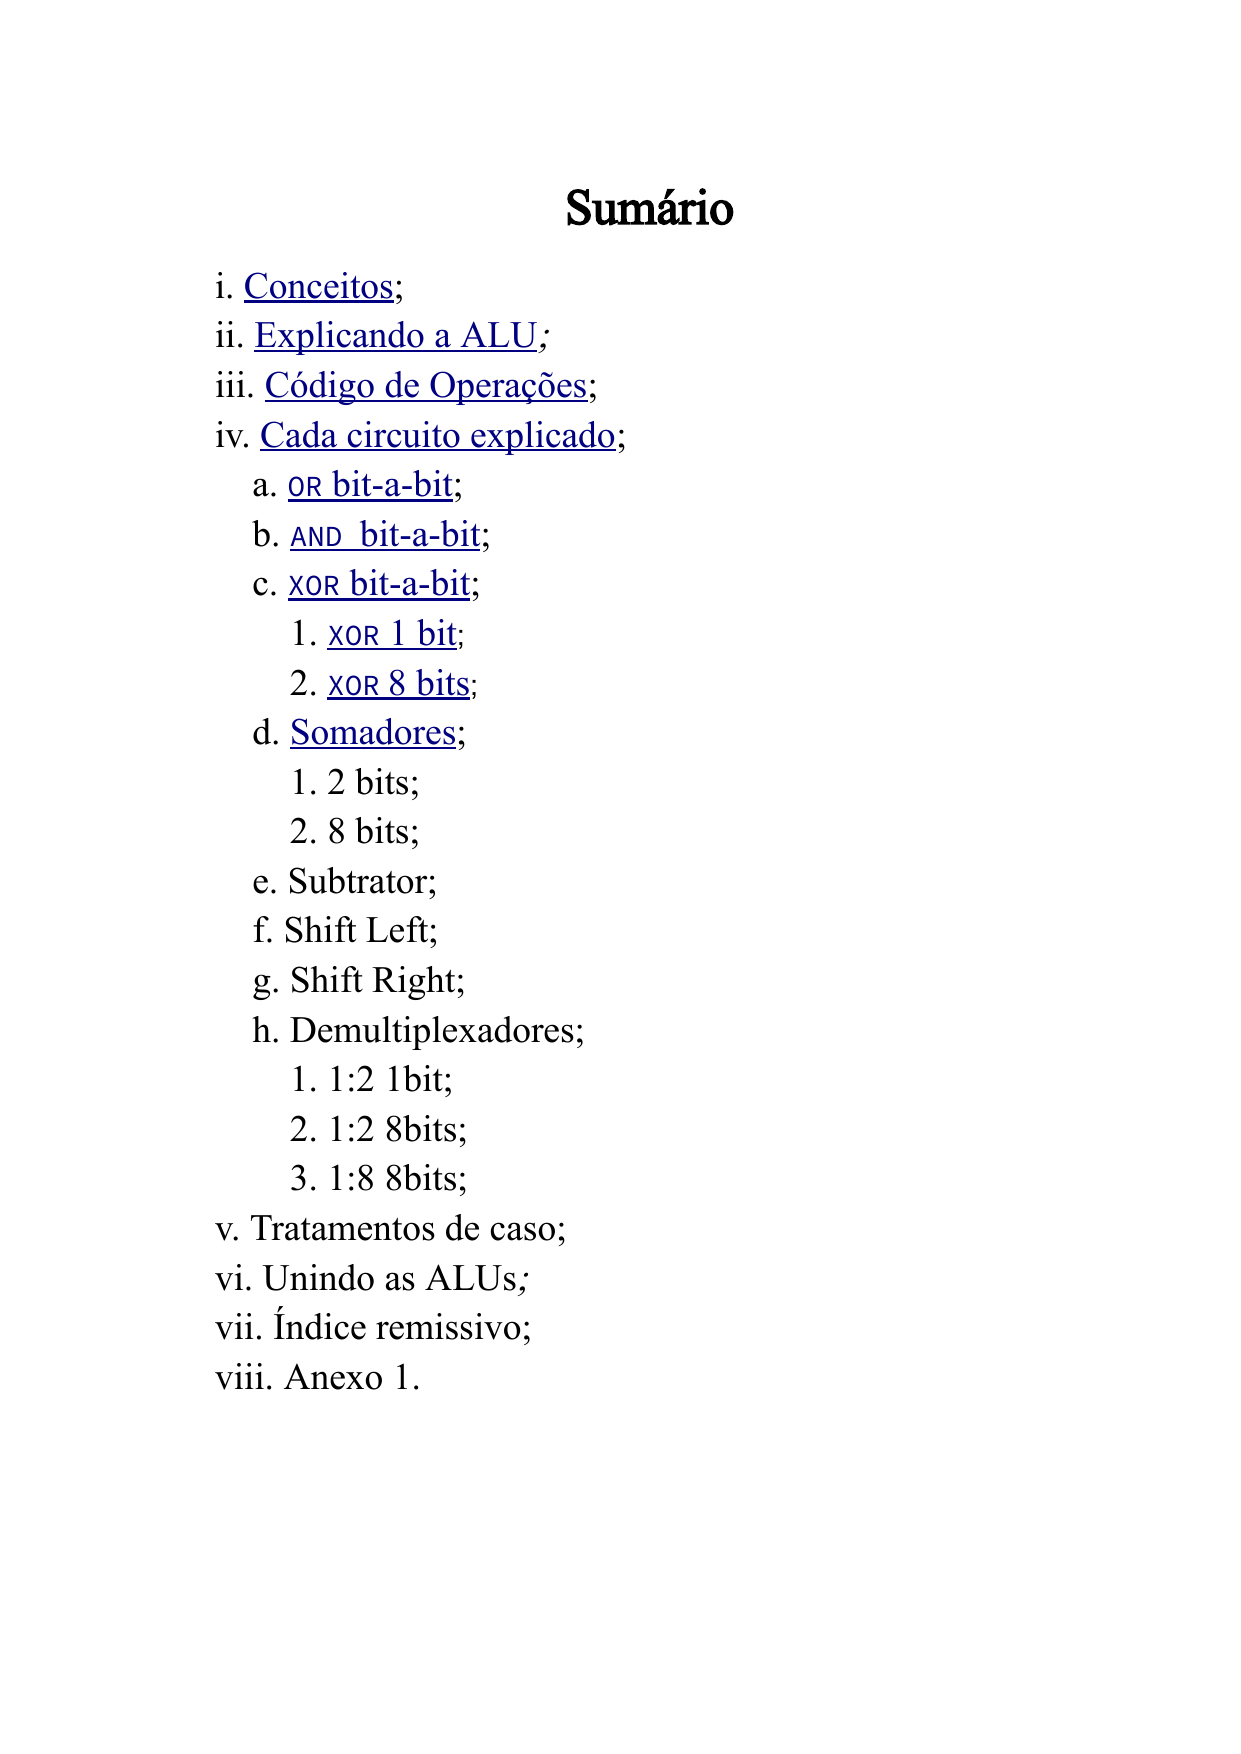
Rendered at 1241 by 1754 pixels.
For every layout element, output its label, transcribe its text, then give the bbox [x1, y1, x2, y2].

list 2 bits; [289, 759, 1122, 802]
list Anexo 1. [214, 1354, 1122, 1397]
text Sumário [177, 177, 1122, 234]
list XOR 1 bit; [289, 610, 1122, 653]
list 1:2 8bits; [289, 1106, 1122, 1149]
list OR bit-a-bit; [252, 462, 1122, 505]
list 1:8 8bits; [289, 1156, 1122, 1199]
list 8 bits; [289, 809, 1122, 852]
list Conceitos; [214, 263, 1122, 306]
list Subtrator; [252, 858, 1122, 901]
list Tratamentos de caso; [214, 1205, 1122, 1248]
list XOR bit-a-bit; [252, 561, 1122, 604]
list AND bit-a-bit; [252, 511, 1122, 554]
list XOR 8 bits; [289, 660, 1122, 703]
list Cada circuito explicado; [214, 412, 1122, 455]
list Shift Right; [252, 957, 1122, 1001]
list Demultiplexadores; [252, 1007, 1122, 1050]
list Explicando a ALU; [214, 313, 1122, 356]
list Somadores; [252, 709, 1122, 753]
list Shift Left; [252, 908, 1122, 951]
list Código de Operações; [214, 362, 1122, 406]
list 1:2 1bit; [289, 1057, 1122, 1100]
list Unindo as ALUs; [214, 1255, 1122, 1298]
list Índice remissivo; [214, 1304, 1122, 1348]
